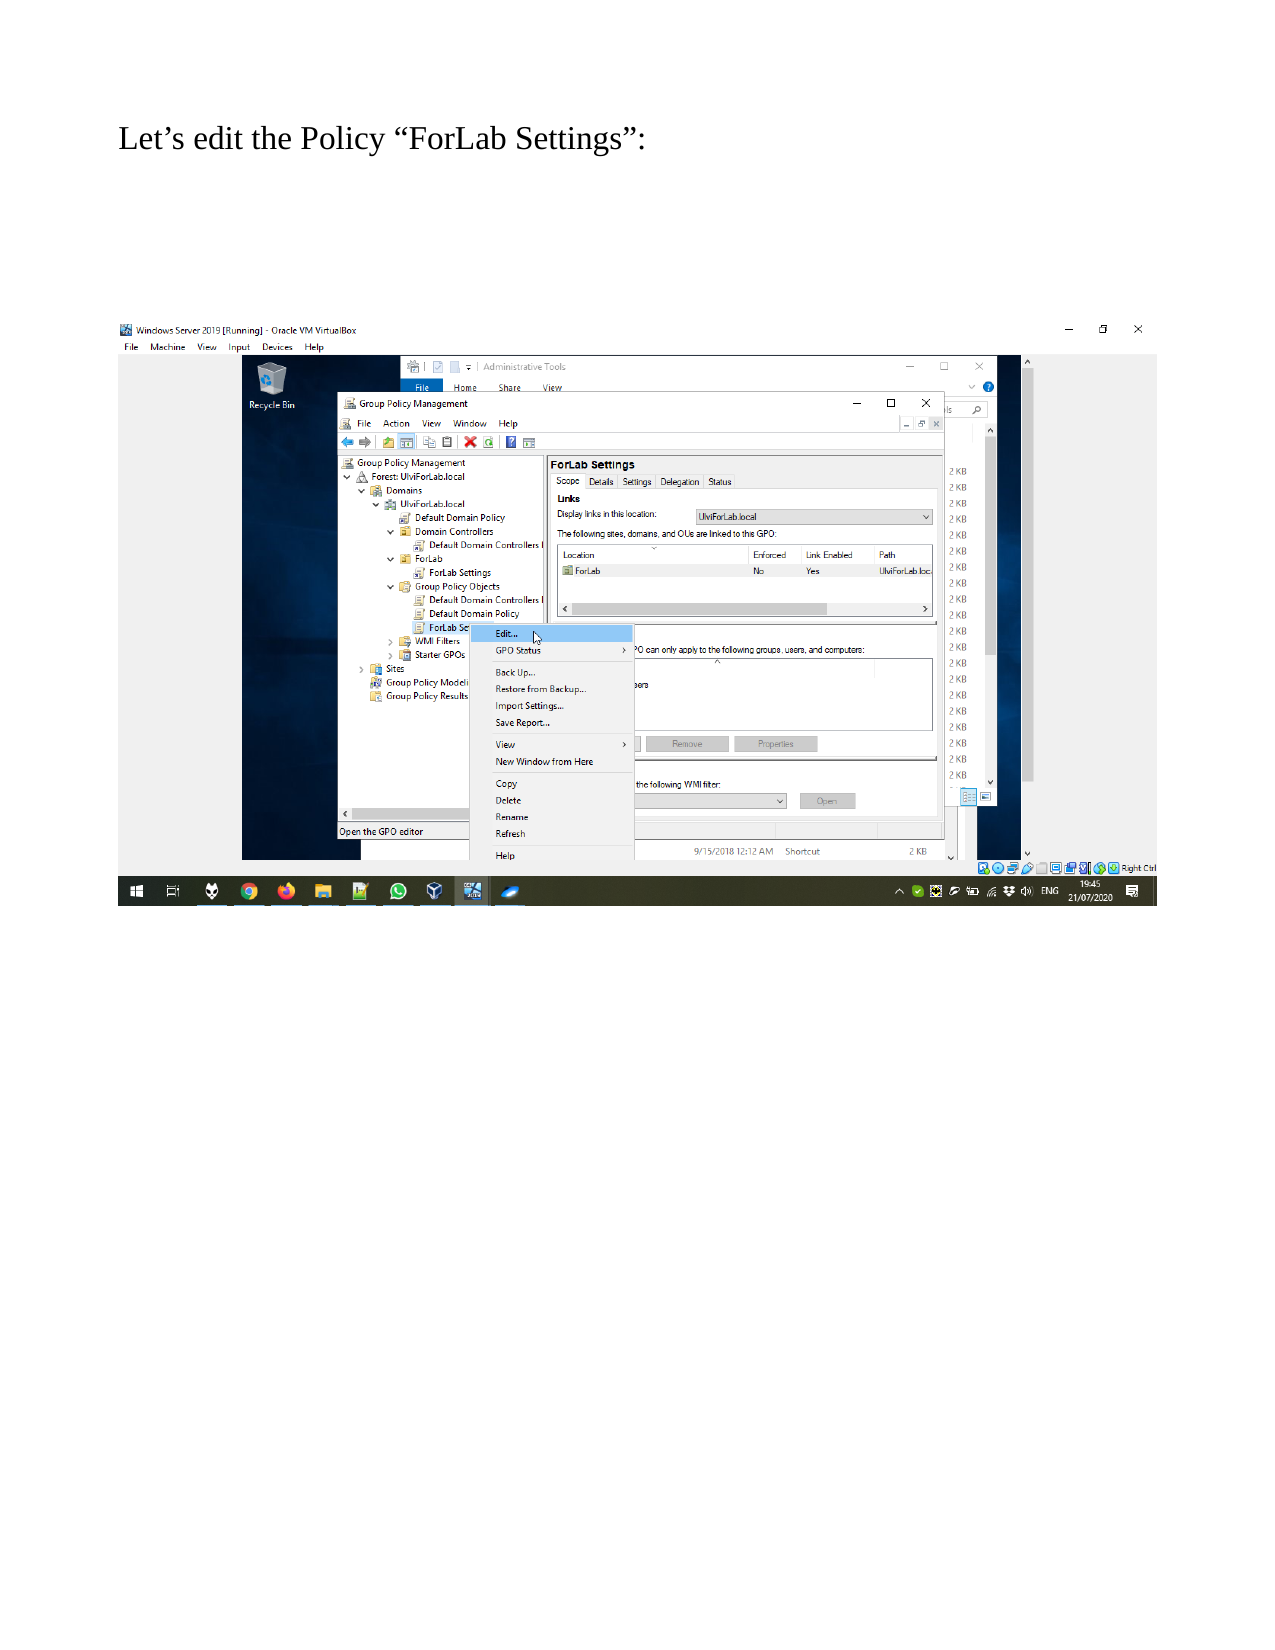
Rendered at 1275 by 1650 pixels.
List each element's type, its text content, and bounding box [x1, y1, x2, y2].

text Let’s edit the Policy “ForLab Settings”: [118, 118, 1157, 156]
picture [118, 321, 1157, 906]
